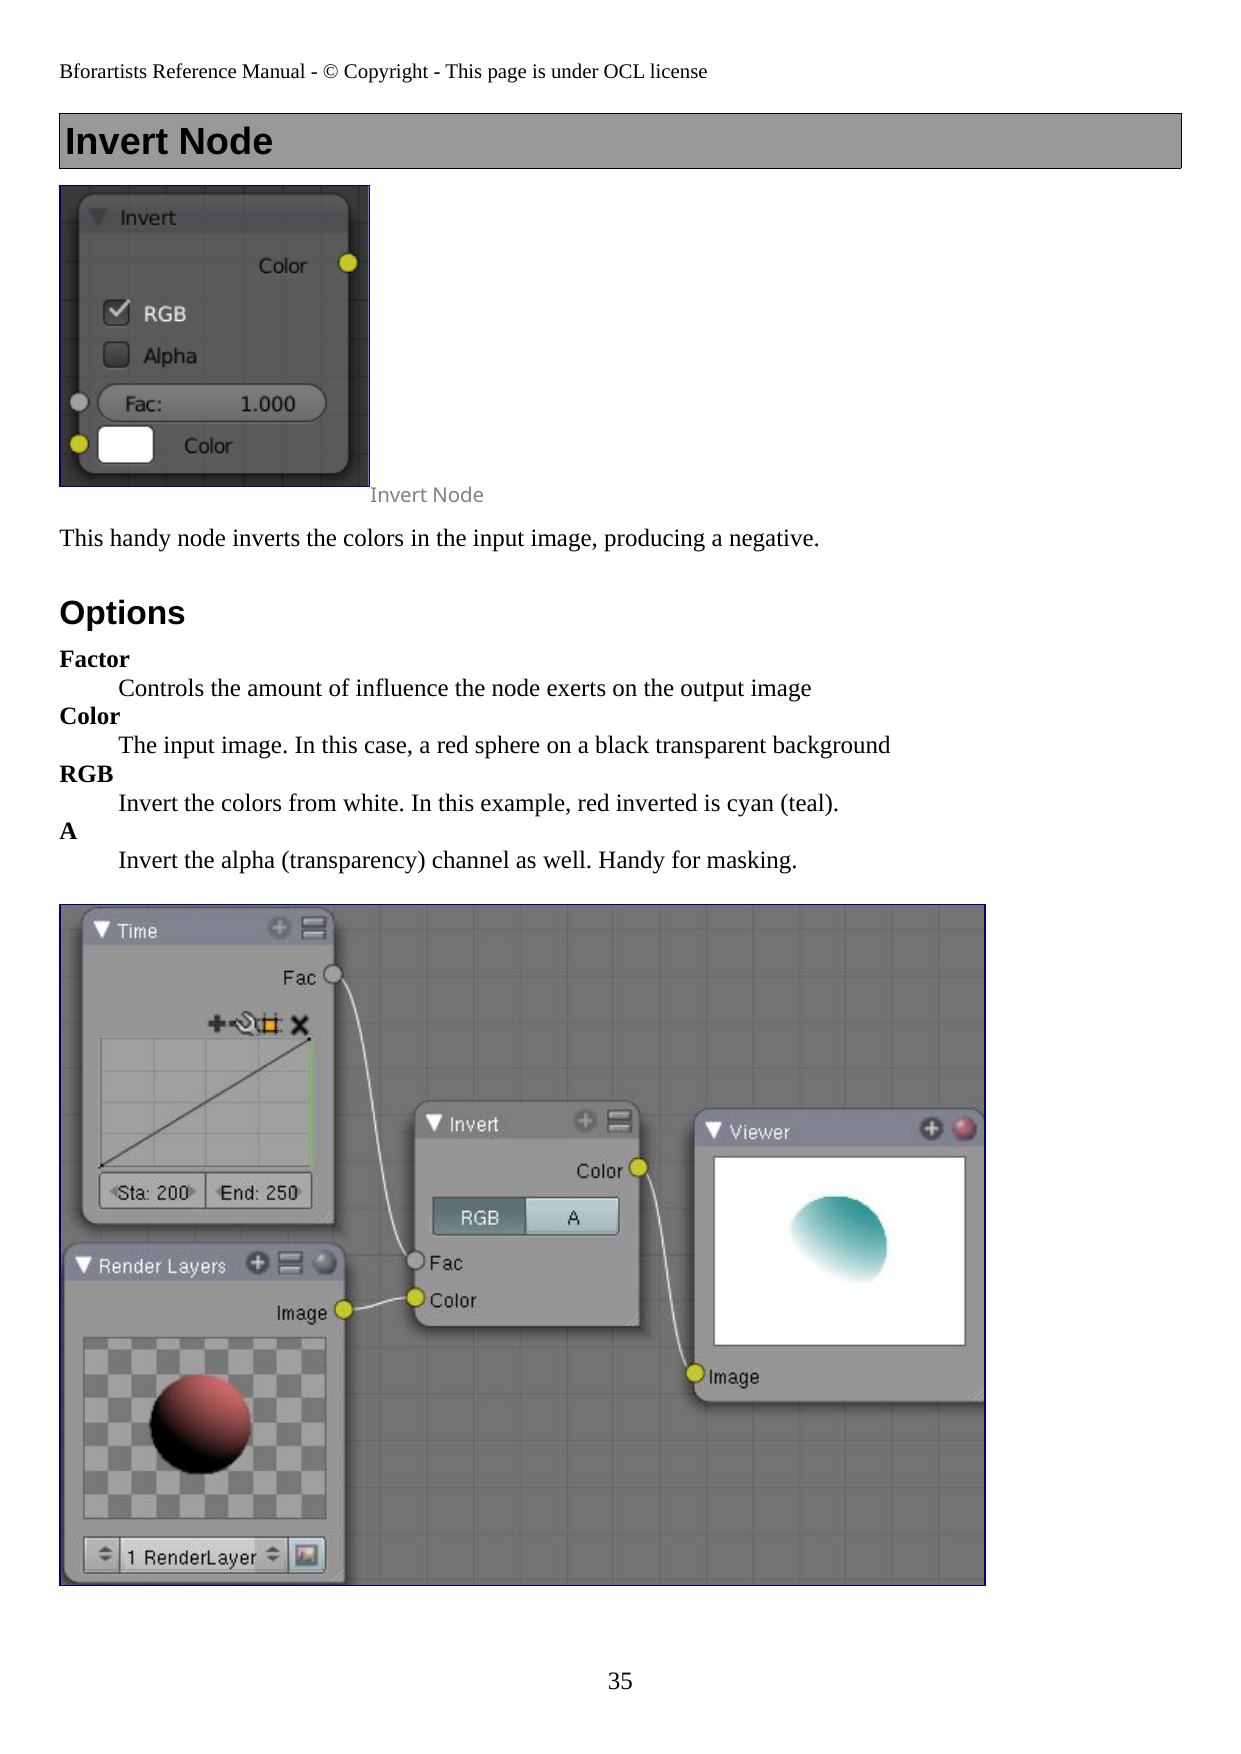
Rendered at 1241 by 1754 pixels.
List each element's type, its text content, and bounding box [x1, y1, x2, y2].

subtitle Options [59, 593, 1181, 631]
picture [61, 186, 369, 486]
subtitle RGB [59, 759, 1181, 788]
picture [61, 905, 984, 1585]
list Controls the amount of influence the node exerts on the output image [118, 673, 1181, 701]
table_header Invert Node [60, 114, 1181, 168]
list The input image. In this case, a red sphere on a black transparent background [118, 730, 1181, 759]
subtitle A [59, 816, 1181, 845]
subtitle Color [59, 701, 1181, 730]
list Invert the alpha (transparency) channel as well. Handy for masking. [118, 845, 1181, 874]
text Invert Node [59, 477, 1181, 508]
text This handy node inverts the colors in the input image, producing a negative. [59, 523, 1181, 552]
subtitle Factor [59, 644, 1181, 673]
list Invert the colors from white. In this example, red inverted is cyan (teal). [118, 788, 1181, 816]
